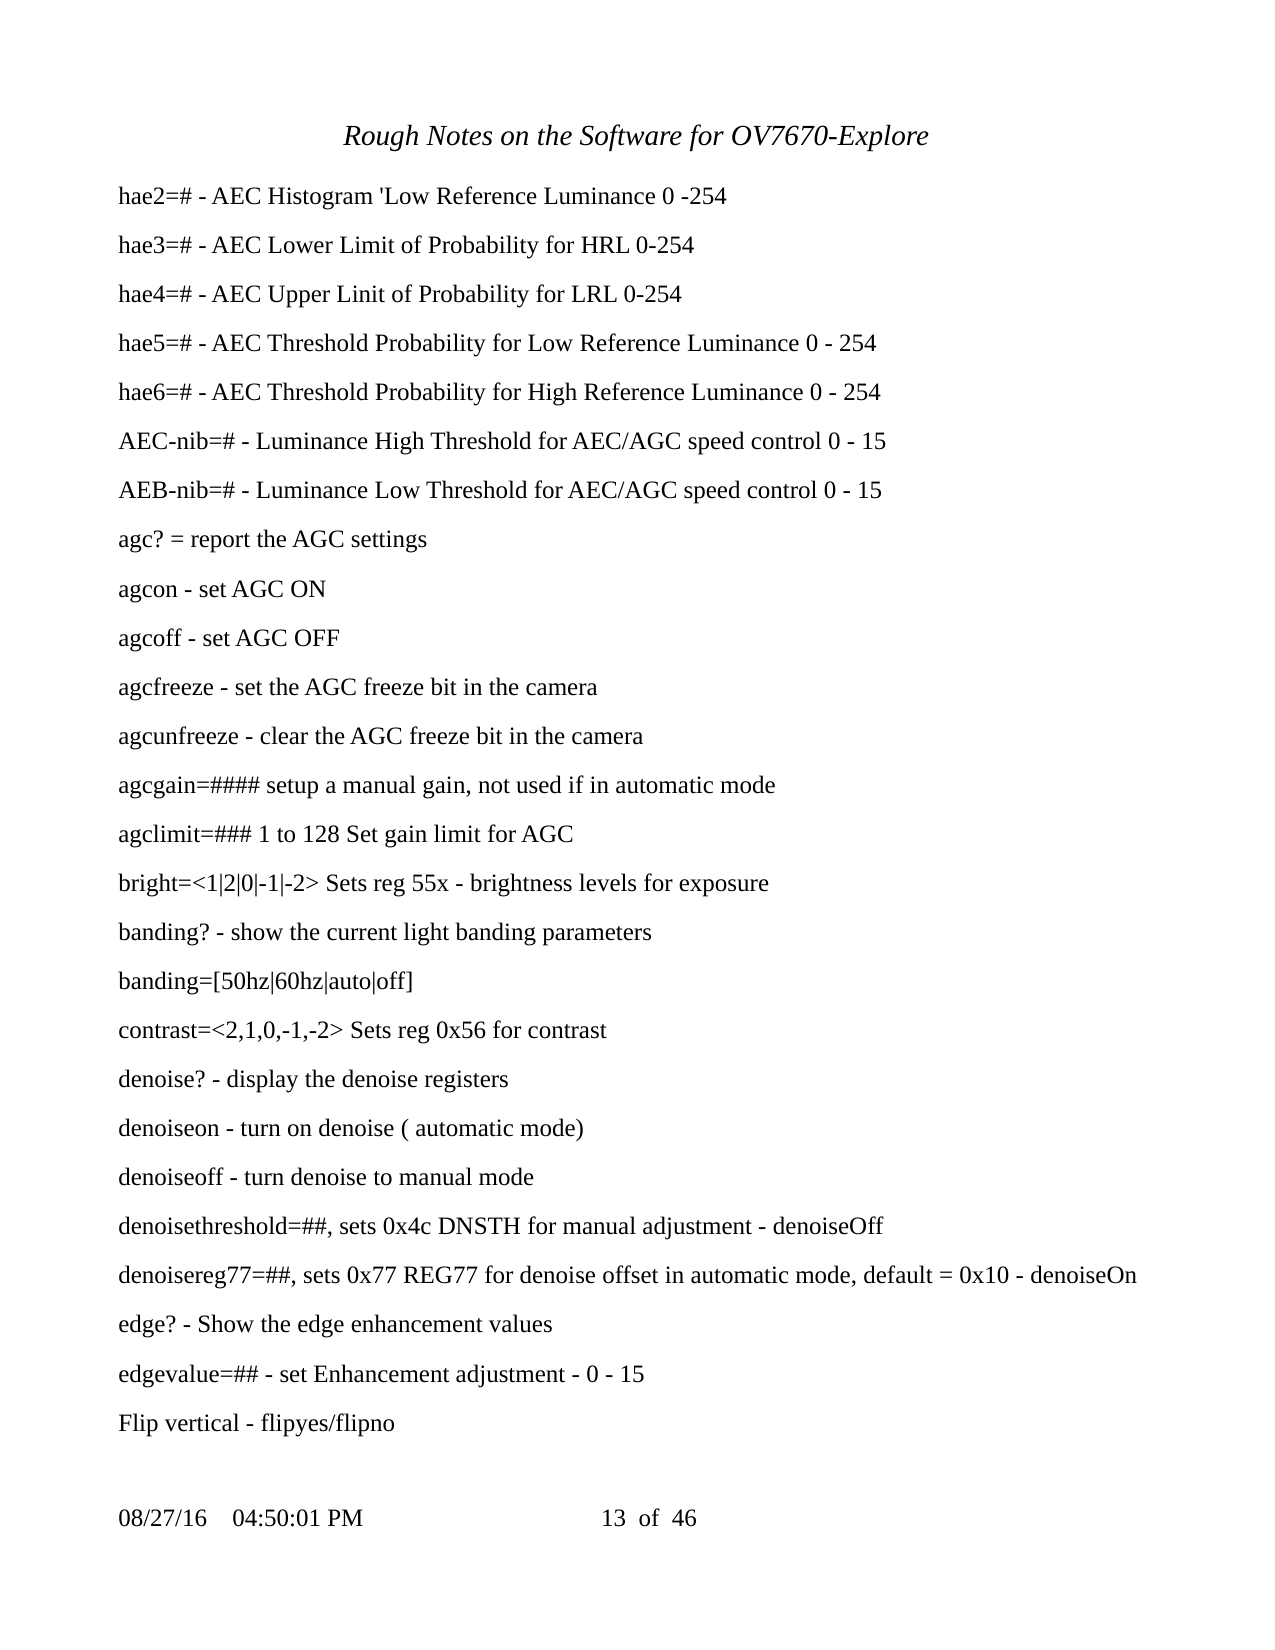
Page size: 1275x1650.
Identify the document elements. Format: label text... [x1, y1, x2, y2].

text bright=<1|2|0|-1|-2> Sets reg 55x - brightness levels for exposure [118, 868, 1157, 897]
text agcgain=#### setup a manual gain, not used if in automatic mode [118, 770, 1157, 799]
text denoisereg77=##, sets 0x77 REG77 for denoise offset in automatic mode, default = 0x10 - denoiseOn [118, 1261, 1157, 1289]
text edgevalue=## - set Enhancement adjustment - 0 - 15 [118, 1359, 1157, 1387]
text hae5=# - AEC Threshold Probability for Low Reference Luminance 0 - 254 [118, 328, 1157, 357]
text hae6=# - AEC Threshold Probability for High Reference Luminance 0 - 254 [118, 377, 1157, 406]
text denoiseon - turn on denoise ( automatic mode) [118, 1113, 1157, 1142]
text AEC-nib=# - Luminance High Threshold for AEC/AGC speed control 0 - 15 [118, 426, 1157, 455]
text banding=[50hz|60hz|auto|off] [118, 966, 1157, 995]
text denoisethreshold=##, sets 0x4c DNSTH for manual adjustment - denoiseOff [118, 1211, 1157, 1240]
text hae3=# - AEC Lower Limit of Probability for HRL 0-254 [118, 230, 1157, 259]
text agcunfreeze - clear the AGC freeze bit in the camera [118, 721, 1157, 749]
text agclimit=### 1 to 128 Set gain limit for AGC [118, 819, 1157, 848]
text denoise? - display the denoise registers [118, 1064, 1157, 1093]
text agcoff - set AGC OFF [118, 623, 1157, 651]
text denoiseoff - turn denoise to manual mode [118, 1162, 1157, 1191]
text agcon - set AGC ON [118, 574, 1157, 602]
text edge? - Show the edge enhancement values [118, 1309, 1157, 1338]
text Flip vertical - flipyes/flipno [118, 1408, 1157, 1436]
text agcfreeze - set the AGC freeze bit in the camera [118, 672, 1157, 701]
text agc? = report the AGC settings [118, 524, 1157, 553]
text banding? - show the current light banding parameters [118, 917, 1157, 946]
text hae2=# - AEC Histogram 'Low Reference Luminance 0 -254 [118, 181, 1157, 210]
text hae4=# - AEC Upper Linit of Probability for LRL 0-254 [118, 279, 1157, 308]
text AEB-nib=# - Luminance Low Threshold for AEC/AGC speed control 0 - 15 [118, 476, 1157, 504]
text contrast=<2,1,0,-1,-2> Sets reg 0x56 for contrast [118, 1015, 1157, 1044]
